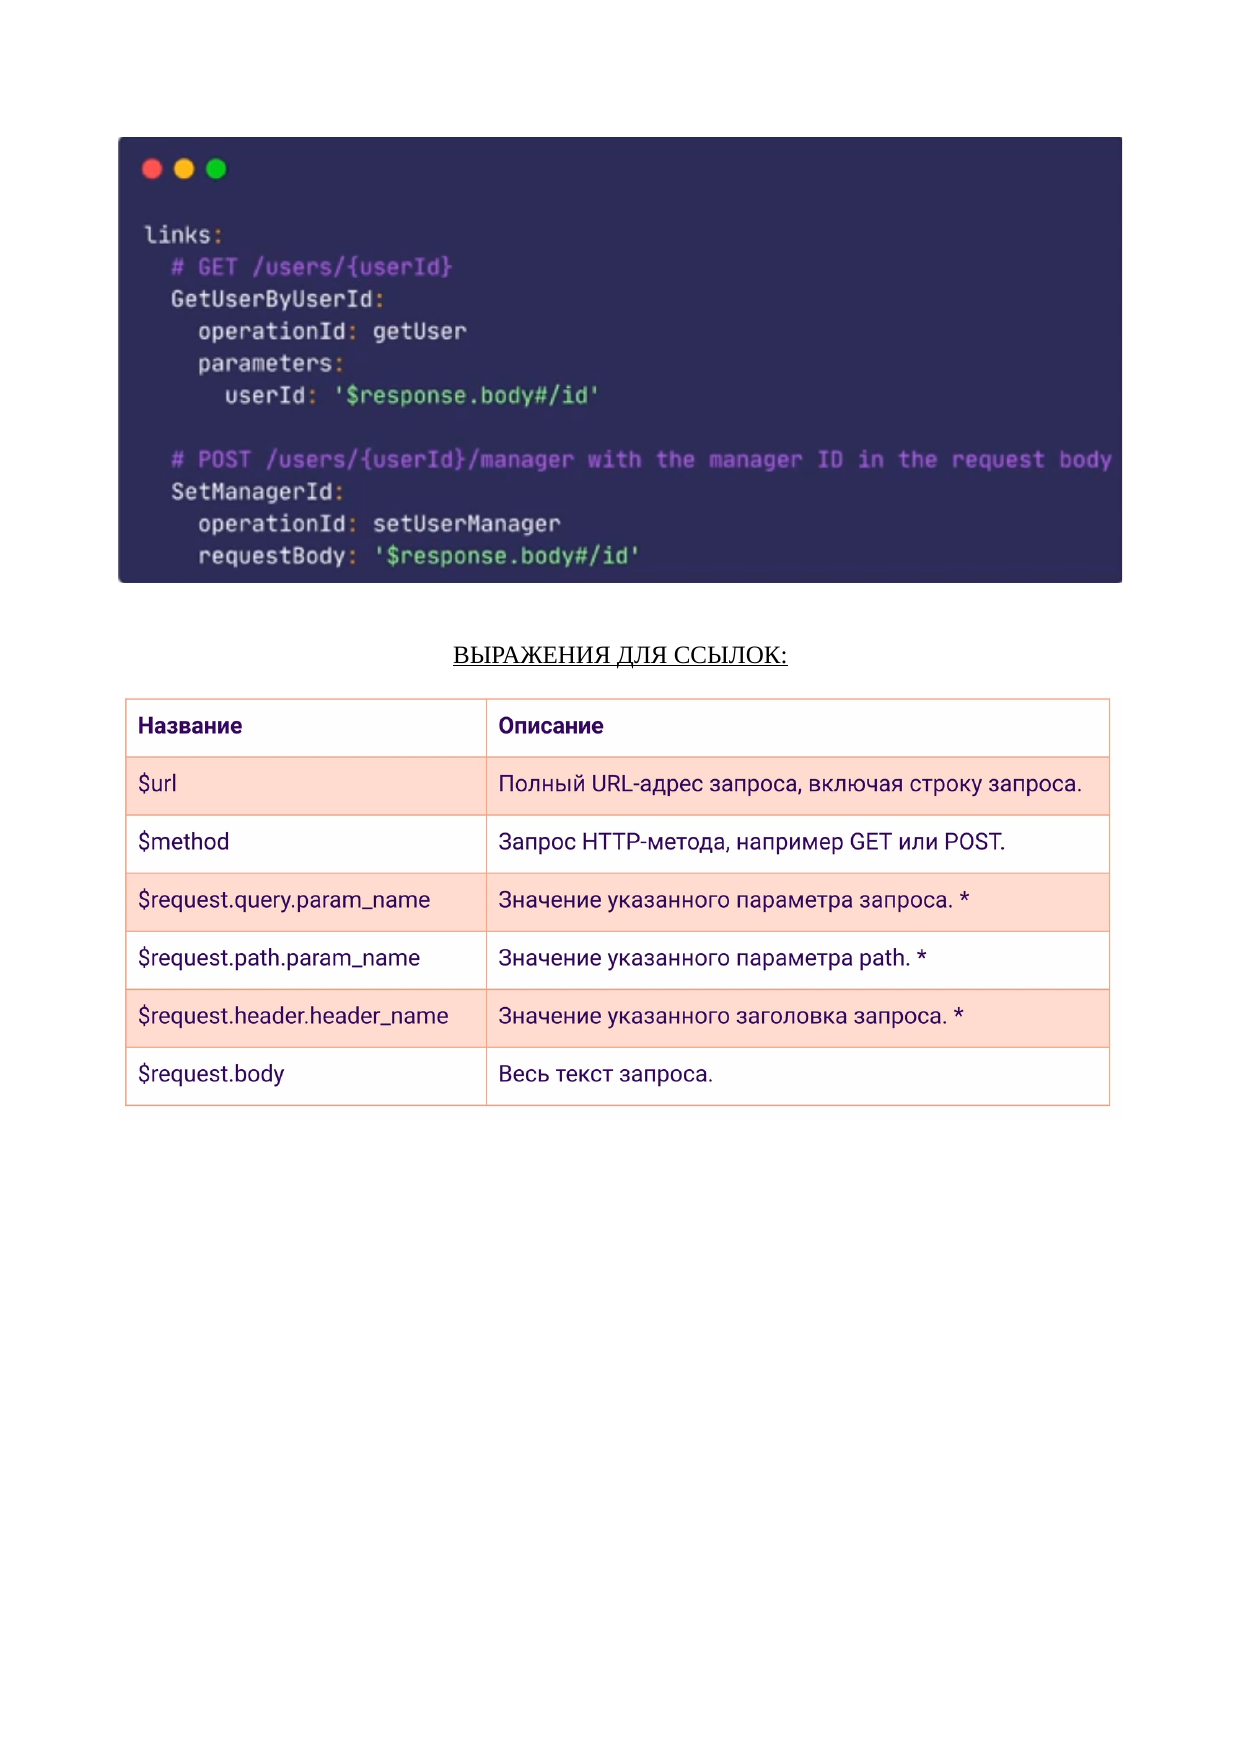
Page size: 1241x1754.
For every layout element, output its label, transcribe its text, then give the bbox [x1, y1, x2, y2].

text ВЫРАЖЕНИЯ ДЛЯ ССЫЛОК: [118, 640, 1122, 669]
picture [118, 137, 1123, 583]
picture [118, 697, 1123, 1121]
